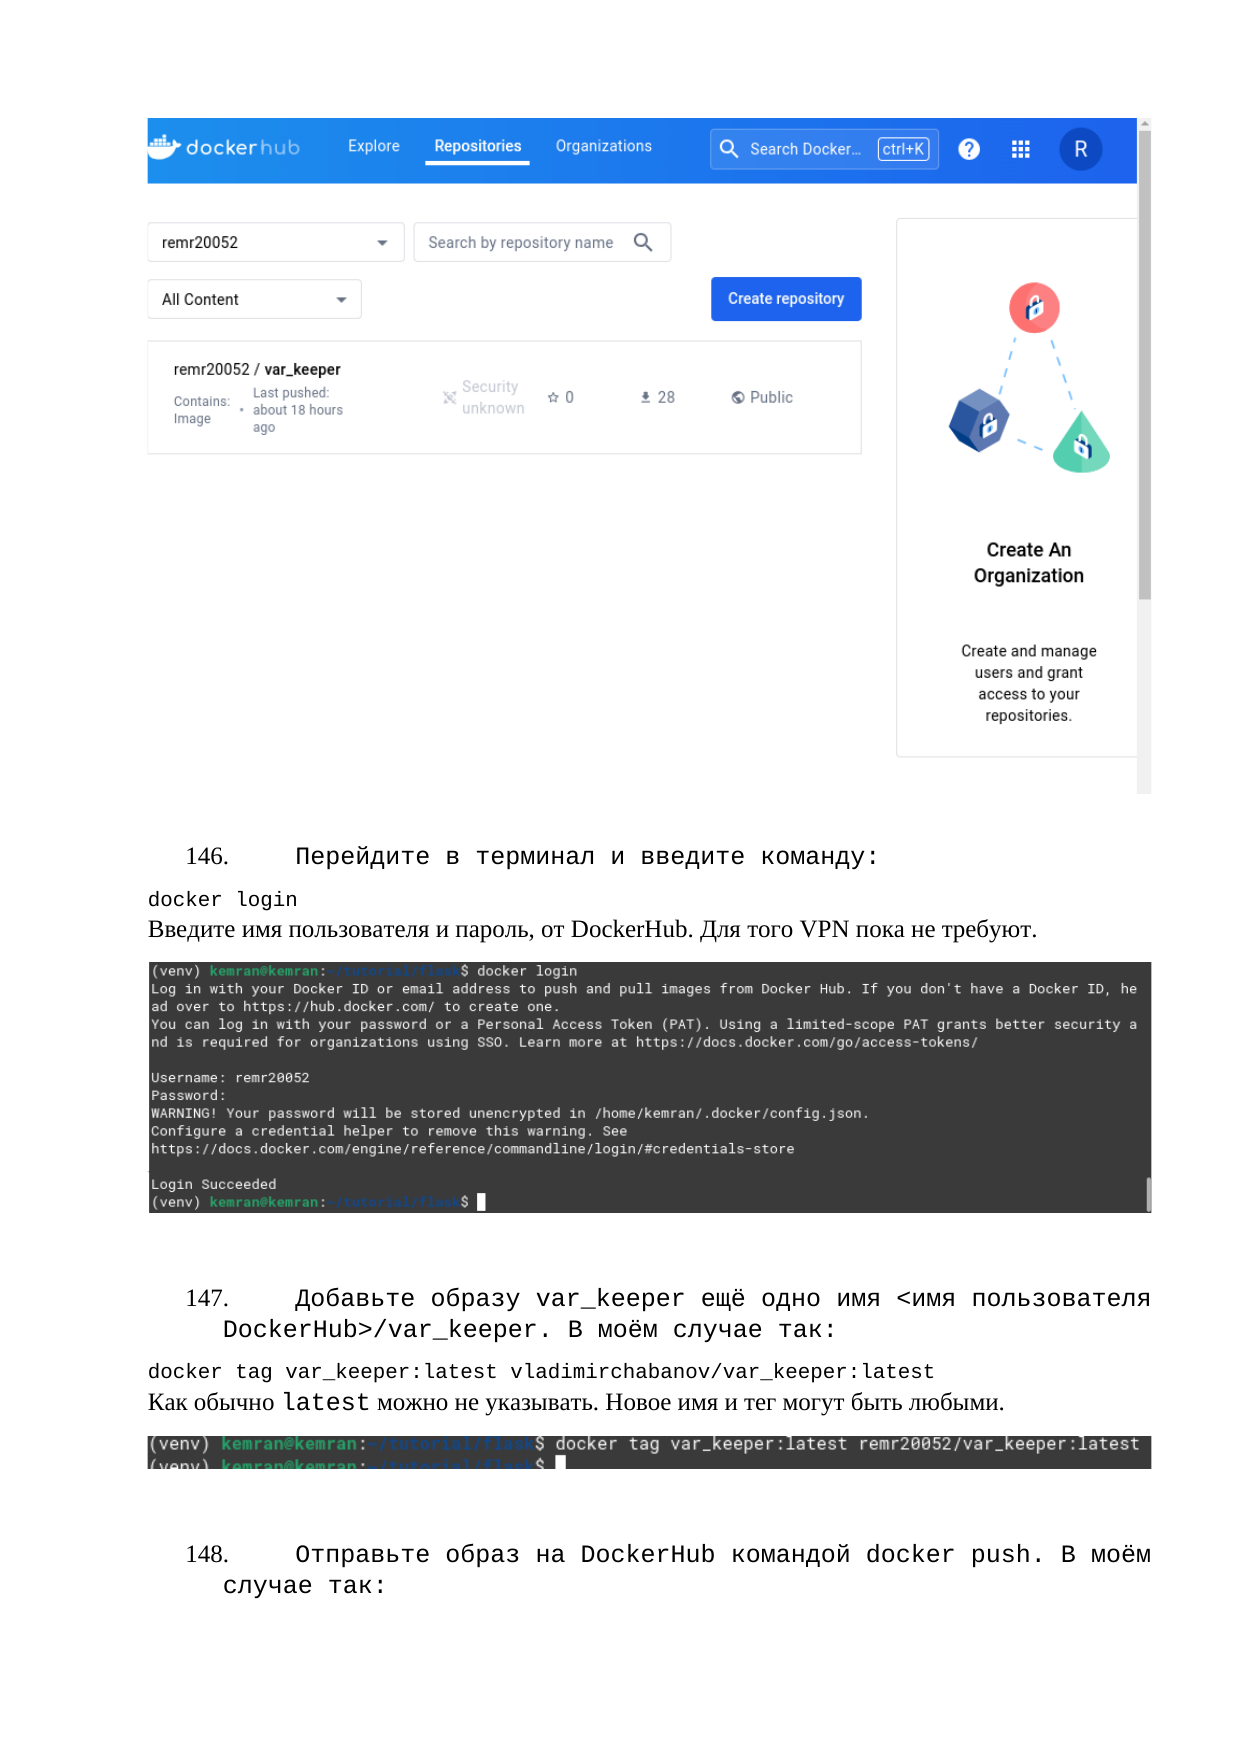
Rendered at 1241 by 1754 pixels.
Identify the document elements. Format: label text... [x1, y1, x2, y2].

picture [147, 1436, 1152, 1469]
text Как обычно latest можно не указывать. Новое имя и тег могут быть любыми. [148, 1387, 1152, 1418]
picture [147, 118, 1152, 794]
list Перейдите в терминал и введите команду: [185, 841, 1152, 872]
list Добавьте образу var_keeper ещё одно имя <имя пользователя DockerHub>/var_keeper. В моём случае так: [185, 1283, 1152, 1344]
list Отправьте образ на DockerHub командой docker push. В моём случае так: [185, 1539, 1152, 1601]
text Введите имя пользователя и пароль, от DockerHub. Для того VPN пока не требуют. [148, 914, 1152, 943]
picture [147, 962, 1152, 1213]
text docker tag var_keeper:latest vladimirchabanov/var_keeper:latest [148, 1361, 1152, 1385]
text docker login [148, 889, 1152, 913]
